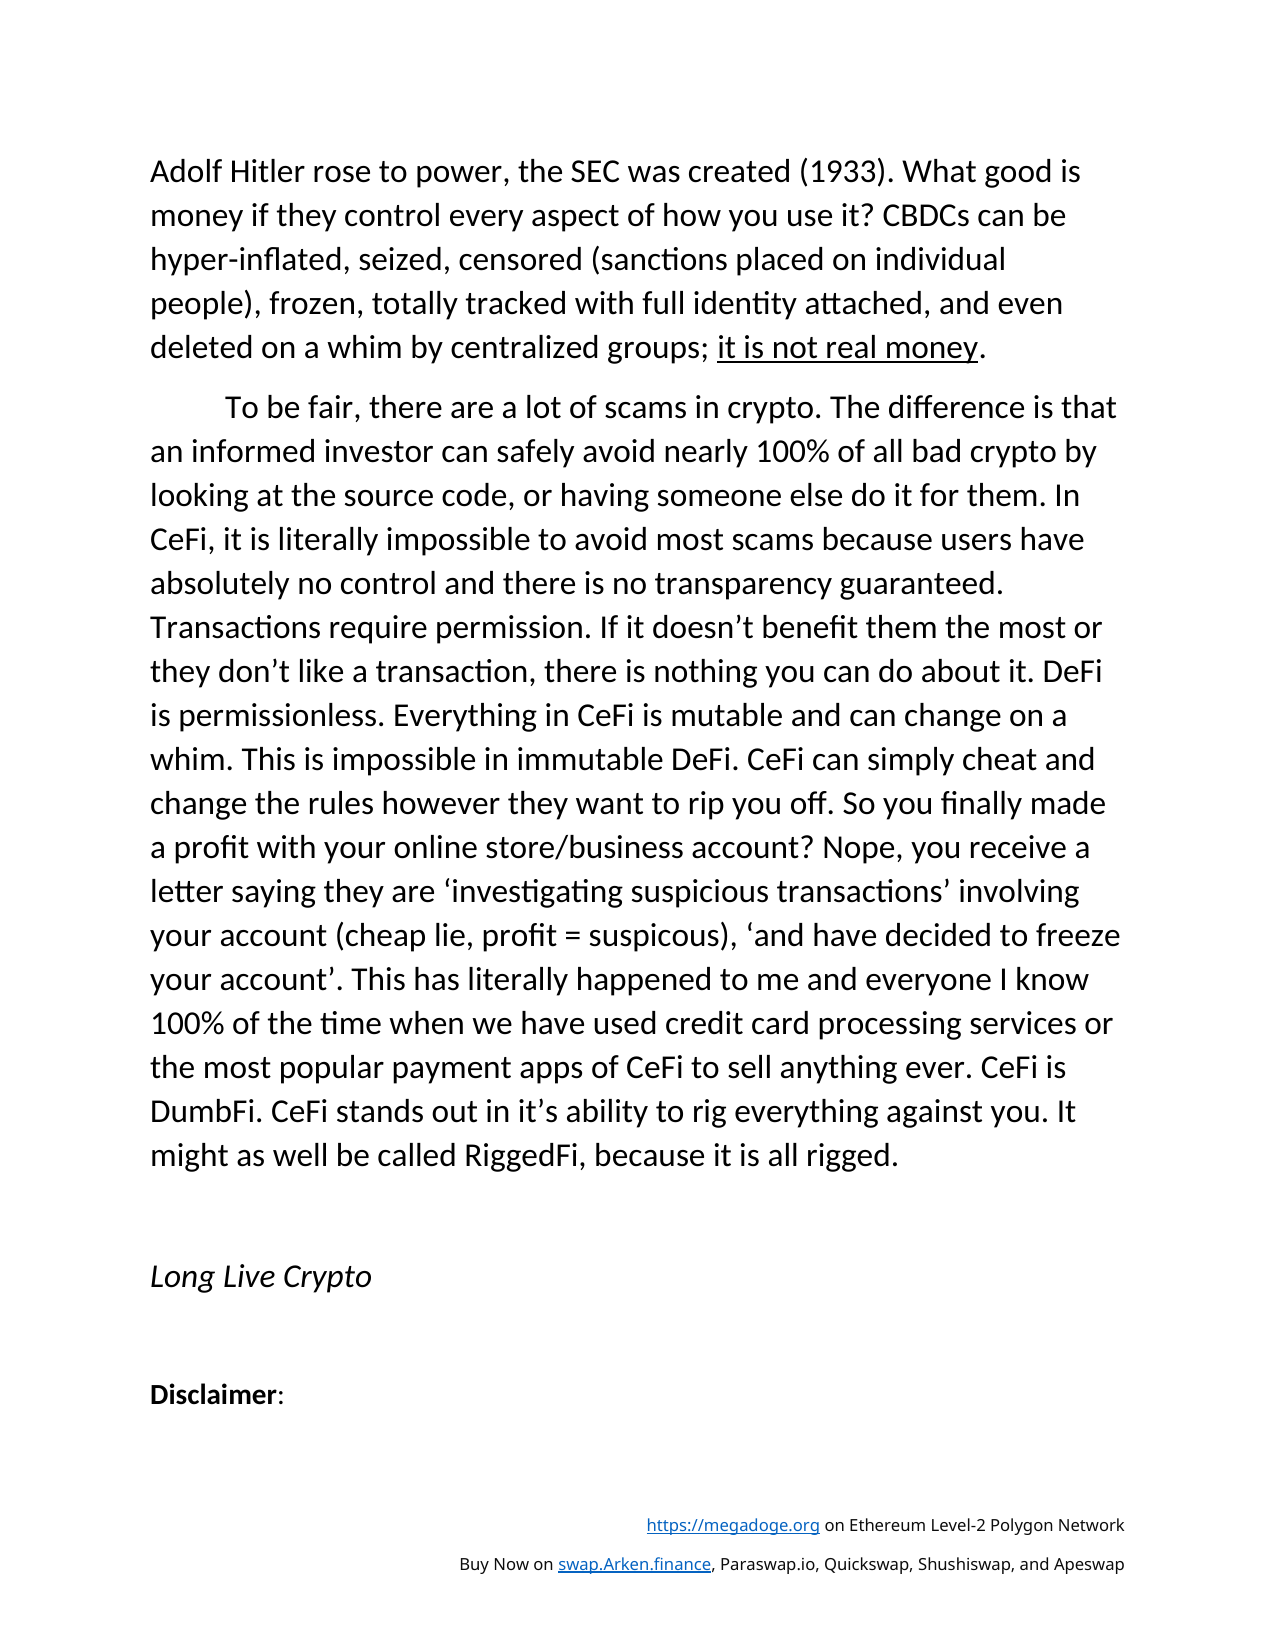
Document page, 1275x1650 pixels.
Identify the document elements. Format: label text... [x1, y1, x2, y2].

text Adolf Hitler rose to power, the SEC was created (1933). What good is money if they control every aspect of how you use it? CBDCs can be hyper-inflated, seized, censored (sanctions placed on individual people), frozen, totally tracked with full identity attached, and even deleted on a whim by centralized groups; it is not real money. [150, 150, 1125, 367]
text Long Live Crypto [150, 1255, 1125, 1296]
text To be fair, there are a lot of scams in crypto. The difference is that an informed investor can safely avoid nearly 100% of all bad crypto by looking at the source code, or having someone else do it for them. In CeFi, it is literally impossible to avoid most scams because users have absolutely no control and there is no transparency guaranteed. Transactions require permission. If it doesn’t benefit them the most or they don’t like a transaction, there is nothing you can do about it. DeFi is permissionless. Everything in CeFi is mutable and can change on a whim. This is impossible in immutable DeFi. CeFi can simply cheat and change the rules however they want to rip you off. So you finally made a profit with your online store/business account? Nope, you receive a letter saying they are ‘investigating suspicious transactions’ involving your account (cheap lie, profit = suspicous), ‘and have decided to freeze your account’. This has literally happened to me and everyone I know 100% of the time when we have used credit card processing services or the most popular payment apps of CeFi to sell anything ever. CeFi is DumbFi. CeFi stands out in it’s ability to rig everything against you. It might as well be called RiggedFi, because it is all rigged. [150, 386, 1125, 1174]
text Disclaimer: [150, 1376, 1125, 1412]
